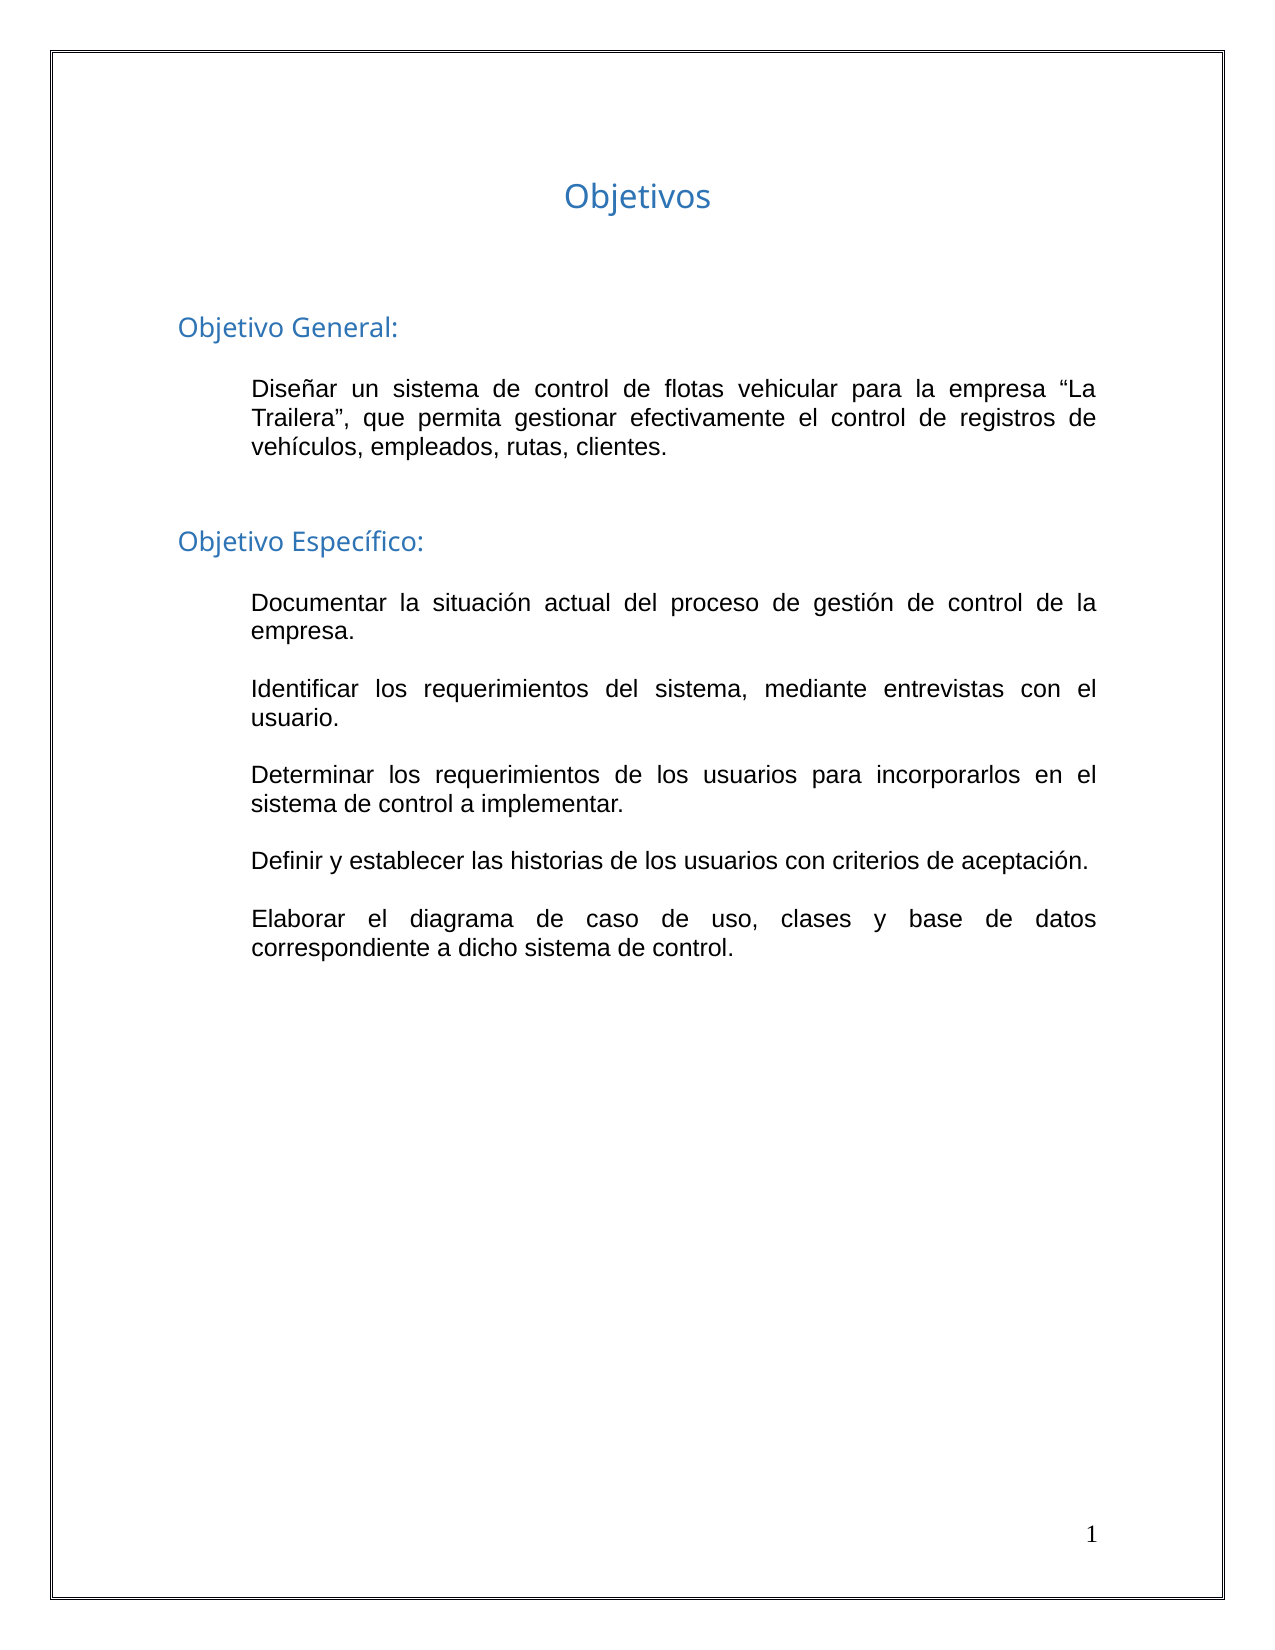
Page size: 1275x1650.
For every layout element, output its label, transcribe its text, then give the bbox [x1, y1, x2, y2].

text Documentar la situación actual del proceso de gestión de control de la empresa. [251, 588, 1098, 645]
subtitle Objetivo Específico: [177, 522, 1098, 559]
text Determinar los requerimientos de los usuarios para incorporarlos en el sistema de control a implementar. [251, 760, 1098, 818]
text Definir y establecer las historias de los usuarios con criterios de aceptación. [177, 846, 1098, 875]
text Diseñar un sistema de control de flotas vehicular para la empresa “La Trailera”, que permita gestionar efectivamente el control de registros de vehículos, empleados, rutas, clientes. [251, 374, 1098, 460]
text Elaborar el diagrama de caso de uso, clases y base de datos correspondiente a dicho sistema de control. [251, 904, 1098, 961]
text Identificar los requerimientos del sistema, mediante entrevistas con el usuario. [251, 674, 1098, 731]
subtitle Objetivo General: [177, 308, 1098, 345]
subtitle Objetivos [177, 173, 1098, 218]
